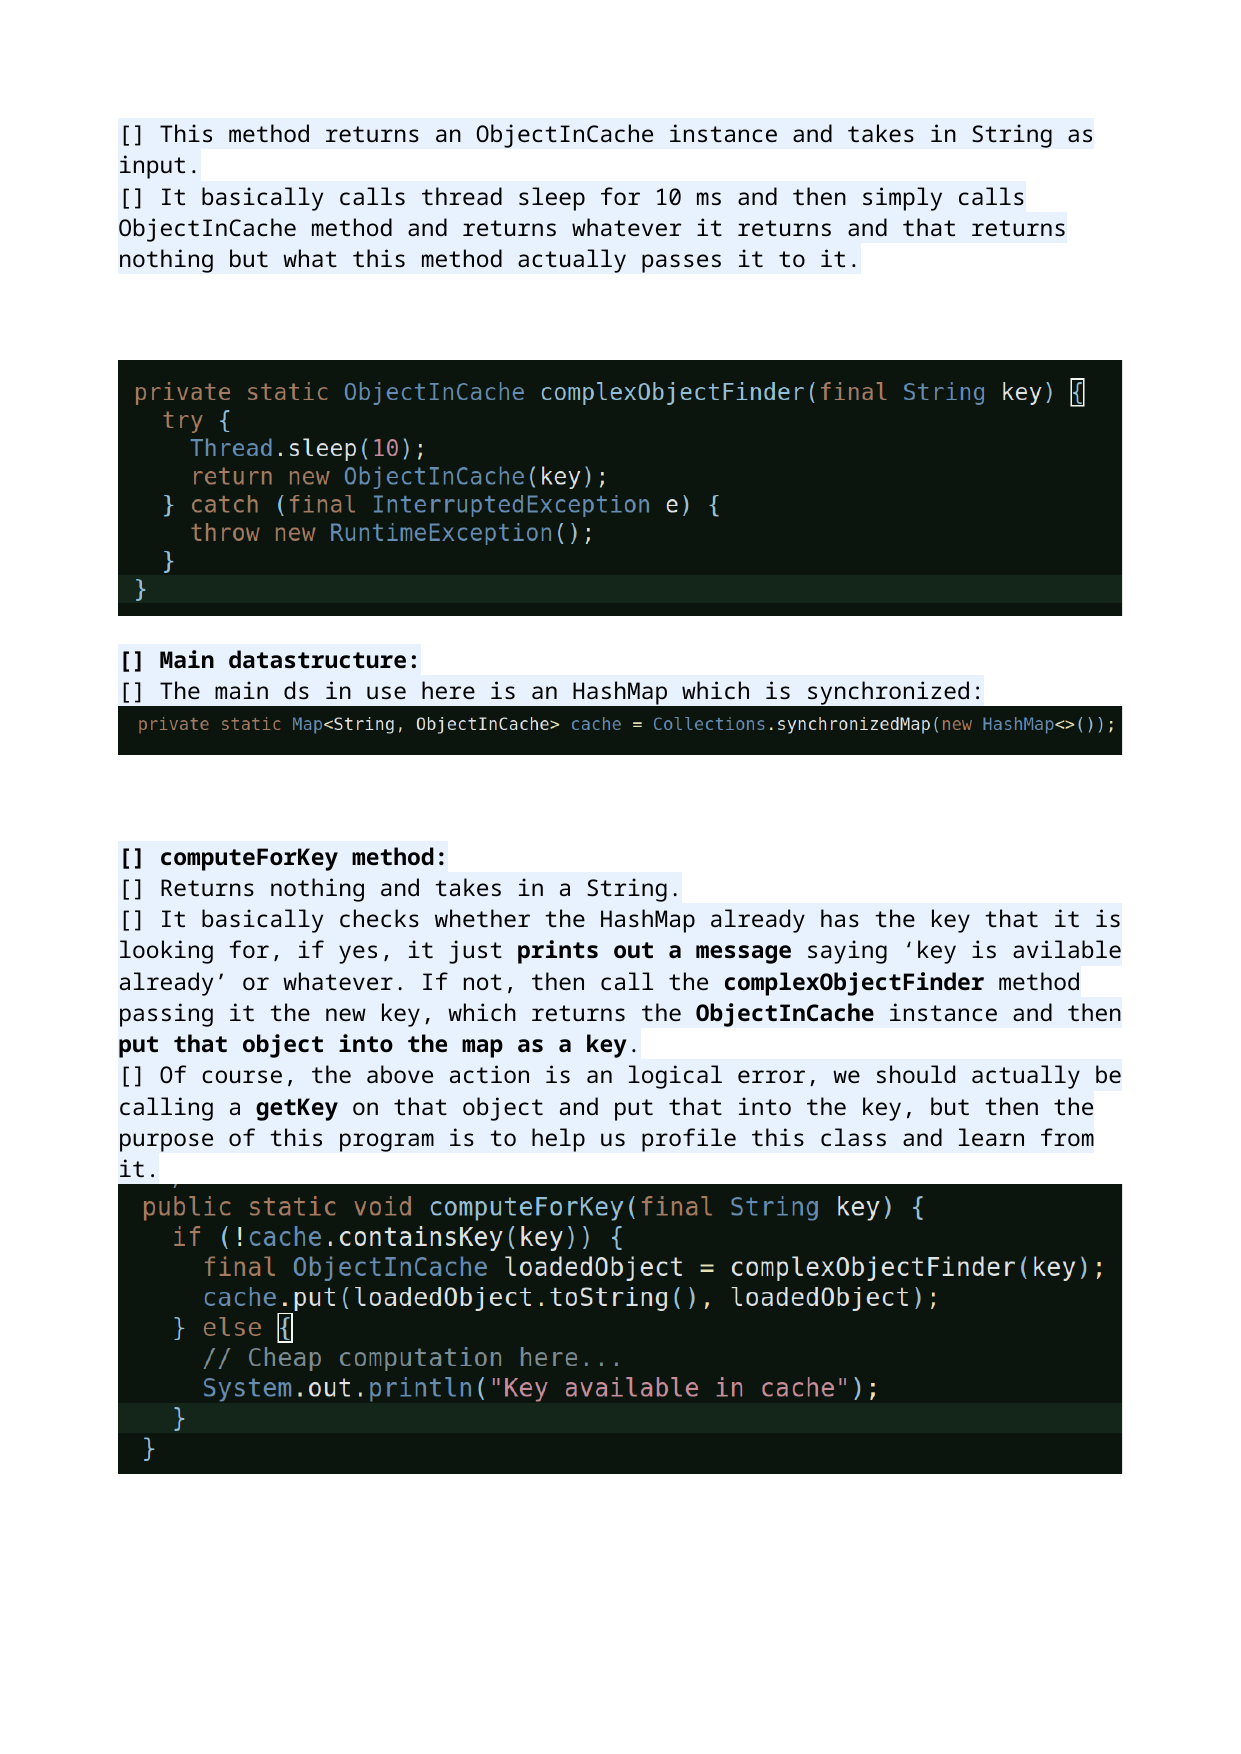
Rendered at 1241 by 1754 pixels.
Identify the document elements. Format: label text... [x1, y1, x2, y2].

text [] Of course, the above action is an logical error, we should actually be calling a getKey on that object and put that into the key, but then the purpose of this program is to help us profile this class and learn from it. [118, 1059, 1122, 1184]
text [] It basically checks whether the HashMap already has the key that it is looking for, if yes, it just prints out a message saying ‘key is avilable already’ or whatever. If not, then call the complexObjectFinder method passing it the new key, which returns the ObjectInCache instance and then put that object into the map as a key. [118, 903, 1122, 1059]
picture [118, 1184, 1123, 1474]
picture [118, 706, 1123, 755]
picture [118, 360, 1123, 616]
text [] This method returns an ObjectInCache instance and takes in String as input. [118, 118, 1122, 181]
text [] The main ds in use here is an HashMap which is synchronized: [118, 675, 1122, 706]
text [] It basically calls thread sleep for 10 ms and then simply calls ObjectInCache method and returns whatever it returns and that returns nothing but what this method actually passes it to it. [118, 181, 1122, 274]
text [] computeForKey method: [118, 841, 1122, 872]
text [] Returns nothing and takes in a String. [118, 872, 1122, 903]
text [] Main datastructure: [118, 644, 1122, 675]
